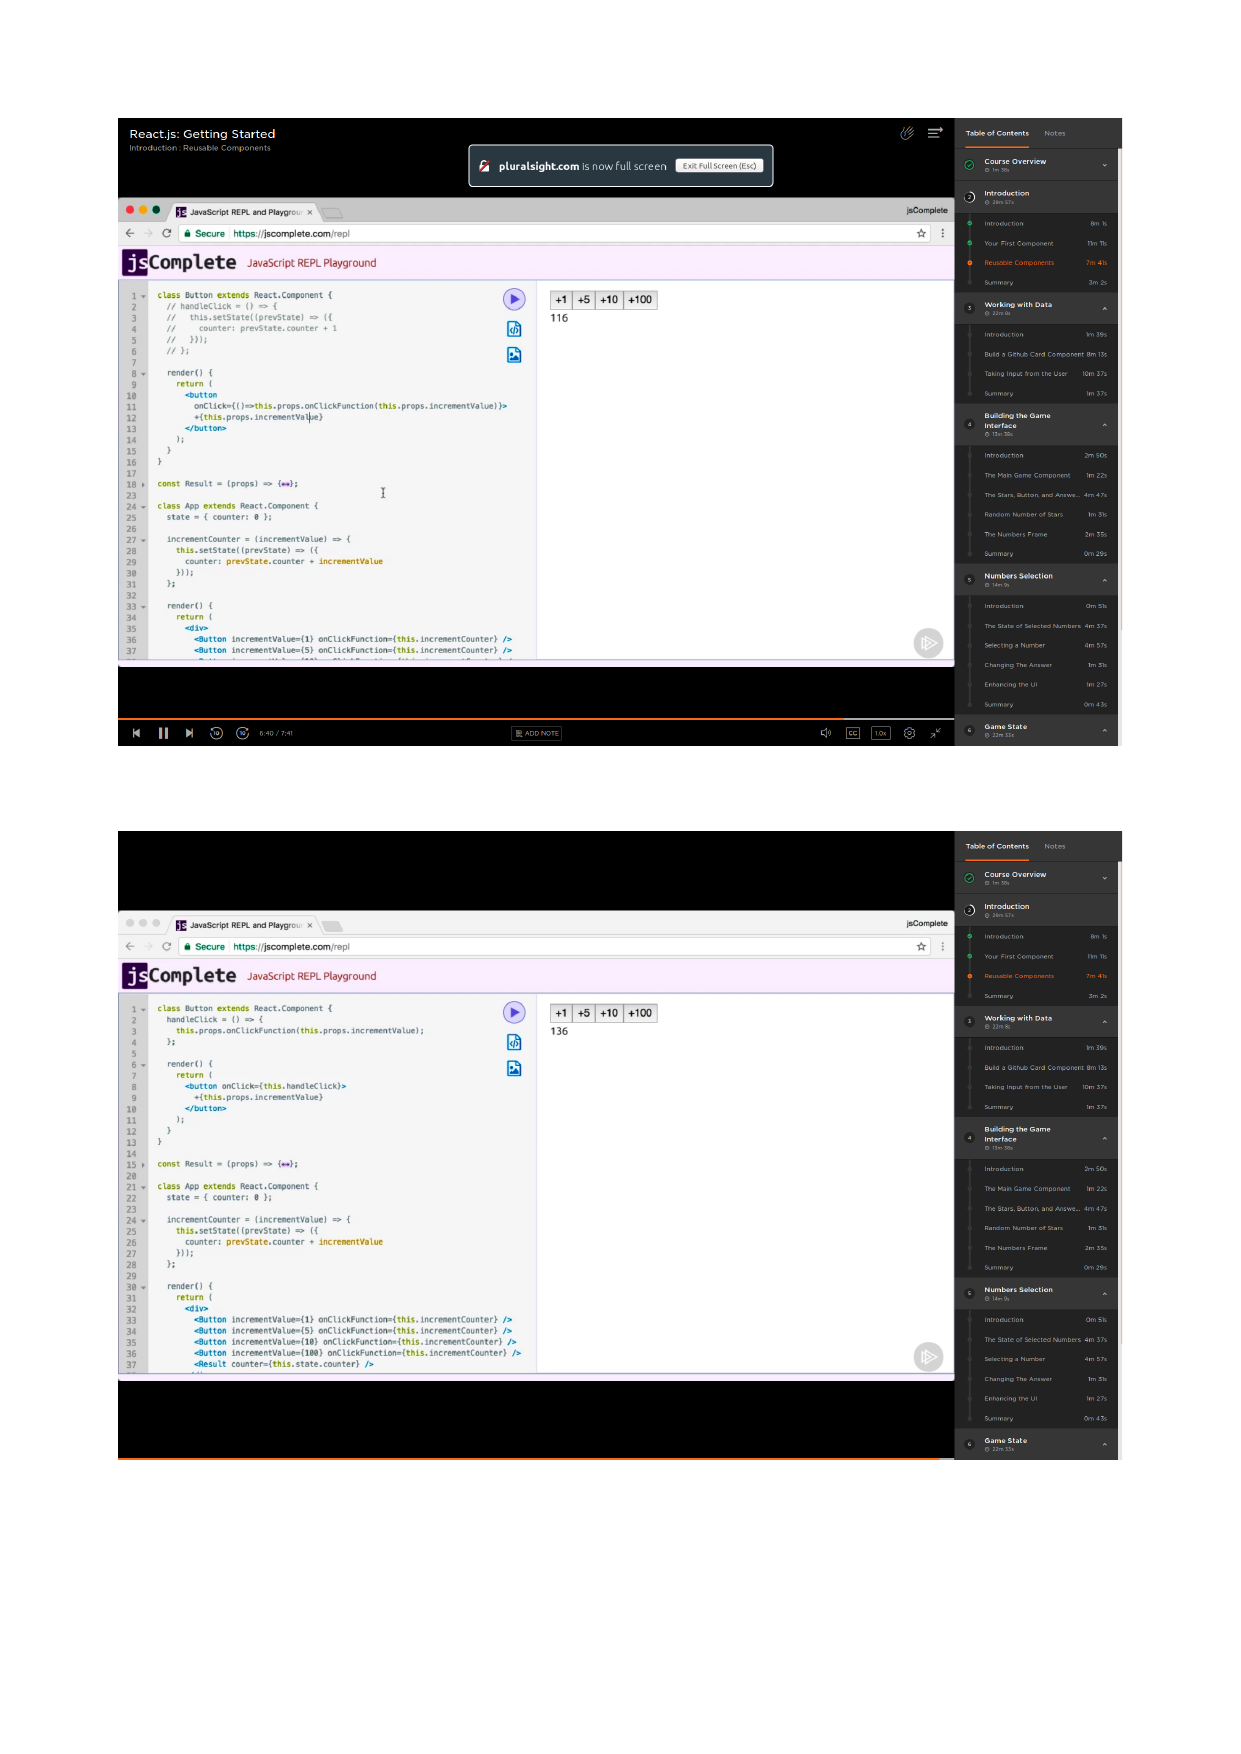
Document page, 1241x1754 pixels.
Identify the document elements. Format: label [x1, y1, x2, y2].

picture [118, 831, 1123, 1460]
picture [118, 118, 1123, 746]
